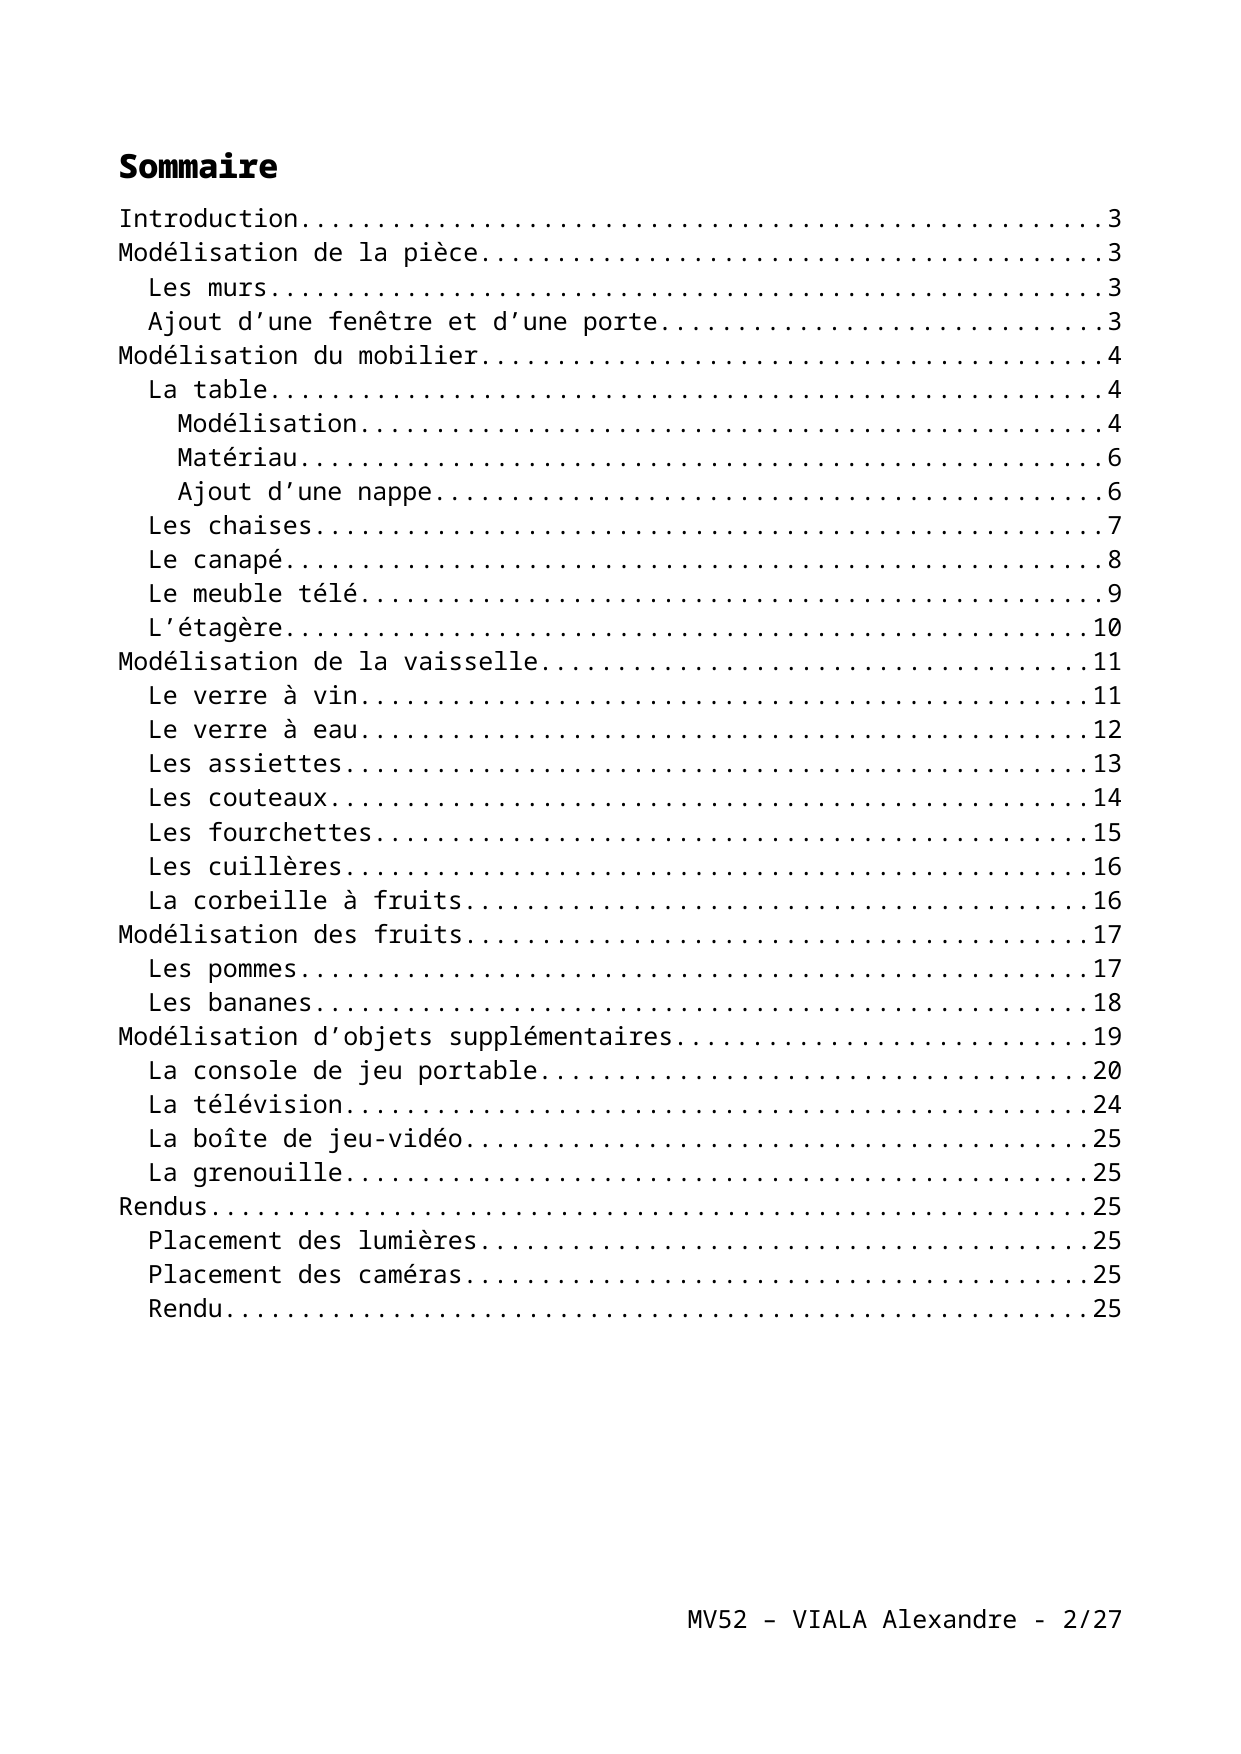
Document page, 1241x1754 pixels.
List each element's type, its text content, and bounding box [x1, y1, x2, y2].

text Modélisation 4 [177, 405, 1122, 439]
text Les murs 3 [148, 269, 1122, 303]
text Introduction 3 [118, 201, 1122, 235]
text Matériau 6 [177, 439, 1122, 473]
text Le canapé 8 [148, 542, 1122, 576]
text La télévision 24 [148, 1087, 1122, 1121]
text Modélisation de la vaisselle 11 [118, 644, 1122, 678]
text Les fourchettes 15 [148, 814, 1122, 848]
text Les assiettes 13 [148, 746, 1122, 780]
subtitle Sommaire [118, 143, 1122, 188]
text Placement des caméras 25 [148, 1257, 1122, 1291]
text Les cuillères 16 [148, 848, 1122, 882]
text La boîte de jeu-vidéo 25 [148, 1121, 1122, 1155]
text Modélisation des fruits 17 [118, 916, 1122, 950]
text La console de jeu portable 20 [148, 1053, 1122, 1087]
text Modélisation du mobilier 4 [118, 337, 1122, 371]
text Le verre à eau 12 [148, 712, 1122, 746]
text Le meuble télé 9 [148, 576, 1122, 610]
text Placement des lumières 25 [148, 1223, 1122, 1257]
text Ajout d’une fenêtre et d’une porte 3 [148, 303, 1122, 337]
text Les couteaux 14 [148, 780, 1122, 814]
text Les bananes 18 [148, 984, 1122, 1018]
text Le verre à vin 11 [148, 678, 1122, 712]
text Modélisation de la pièce 3 [118, 235, 1122, 269]
text Ajout d’une nappe 6 [177, 473, 1122, 508]
text La grenouille 25 [148, 1155, 1122, 1189]
text La table 4 [148, 371, 1122, 405]
text L’étagère 10 [148, 610, 1122, 644]
text Rendu 25 [148, 1291, 1122, 1325]
text Les chaises 7 [148, 508, 1122, 542]
text Modélisation d’objets supplémentaires 19 [118, 1018, 1122, 1053]
text Rendus 25 [118, 1189, 1122, 1223]
text La corbeille à fruits 16 [148, 882, 1122, 916]
text Les pommes 17 [148, 950, 1122, 984]
